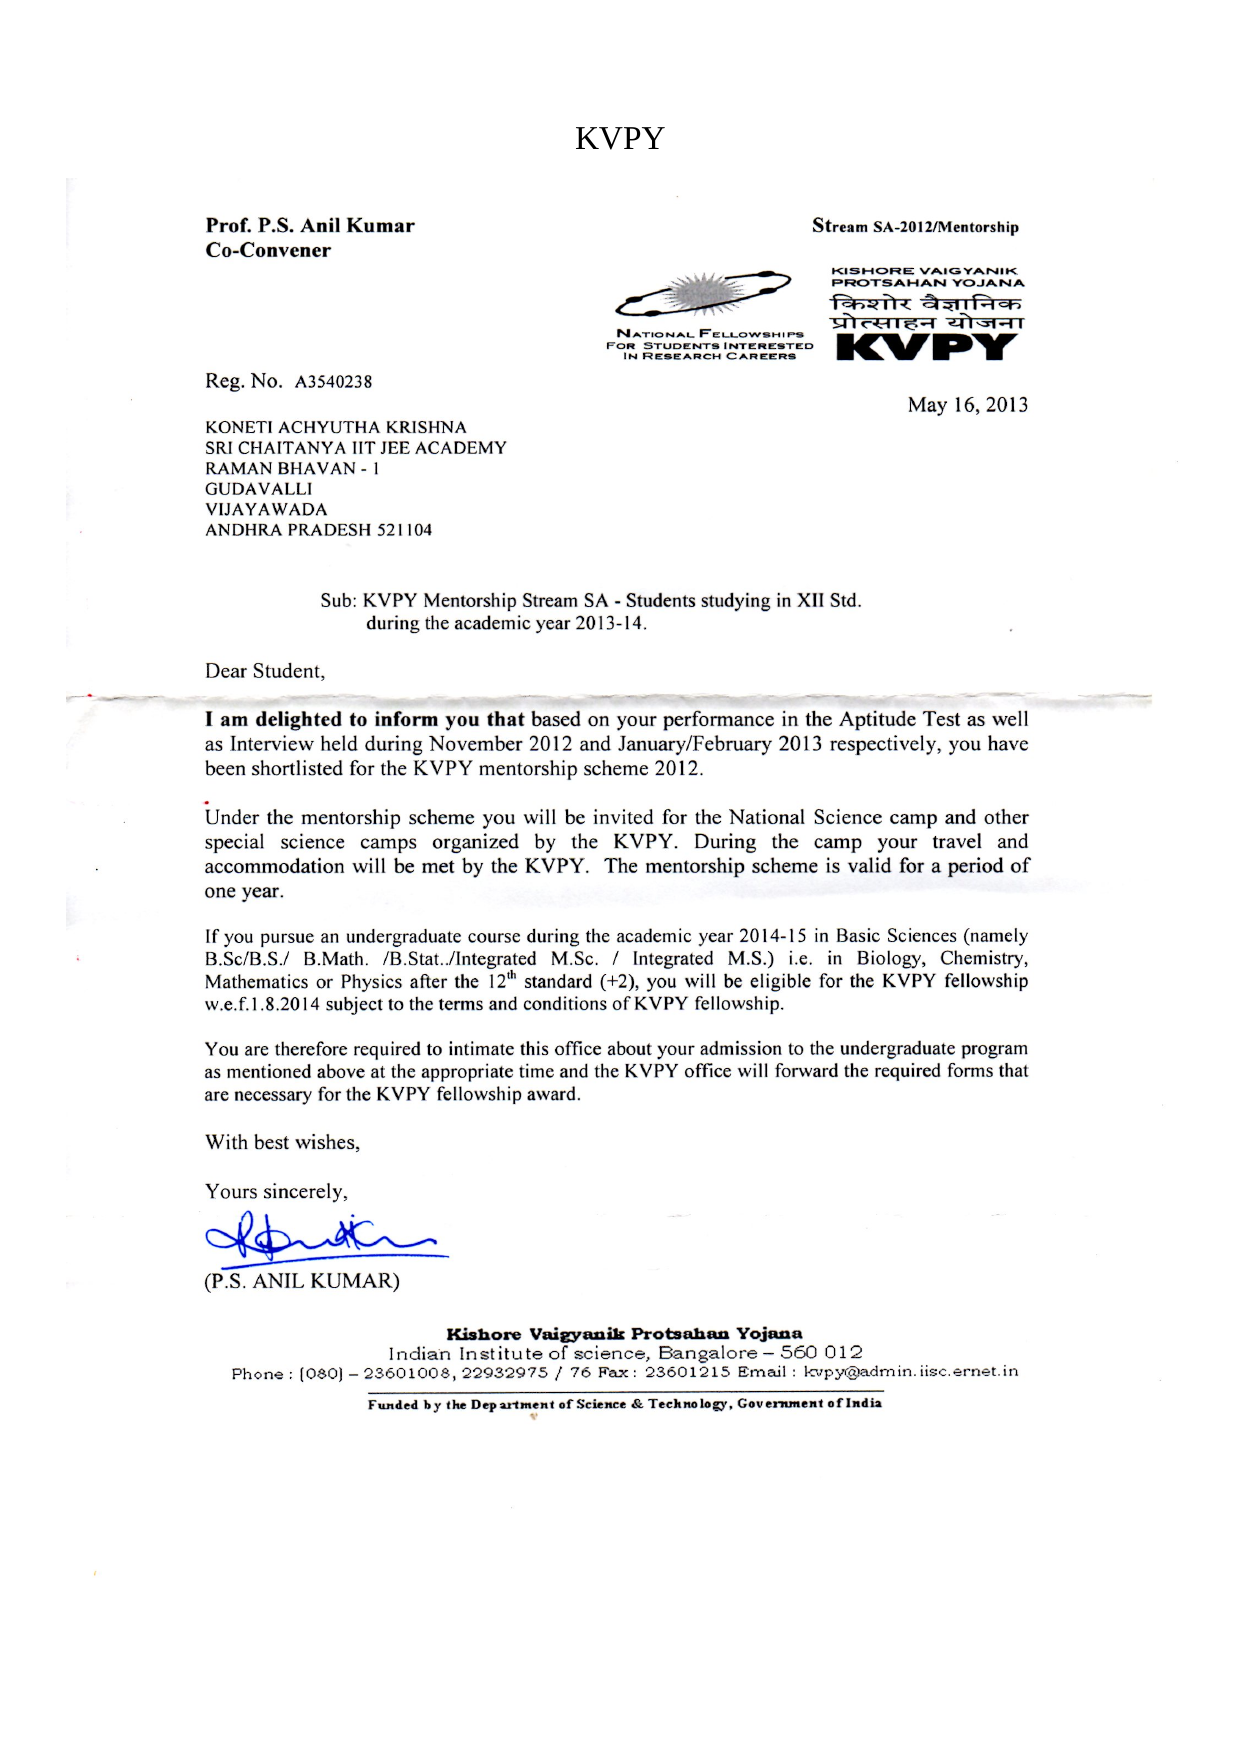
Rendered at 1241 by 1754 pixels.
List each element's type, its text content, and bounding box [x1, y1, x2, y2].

text KVPY [118, 118, 1122, 156]
picture [66, 178, 1188, 1586]
